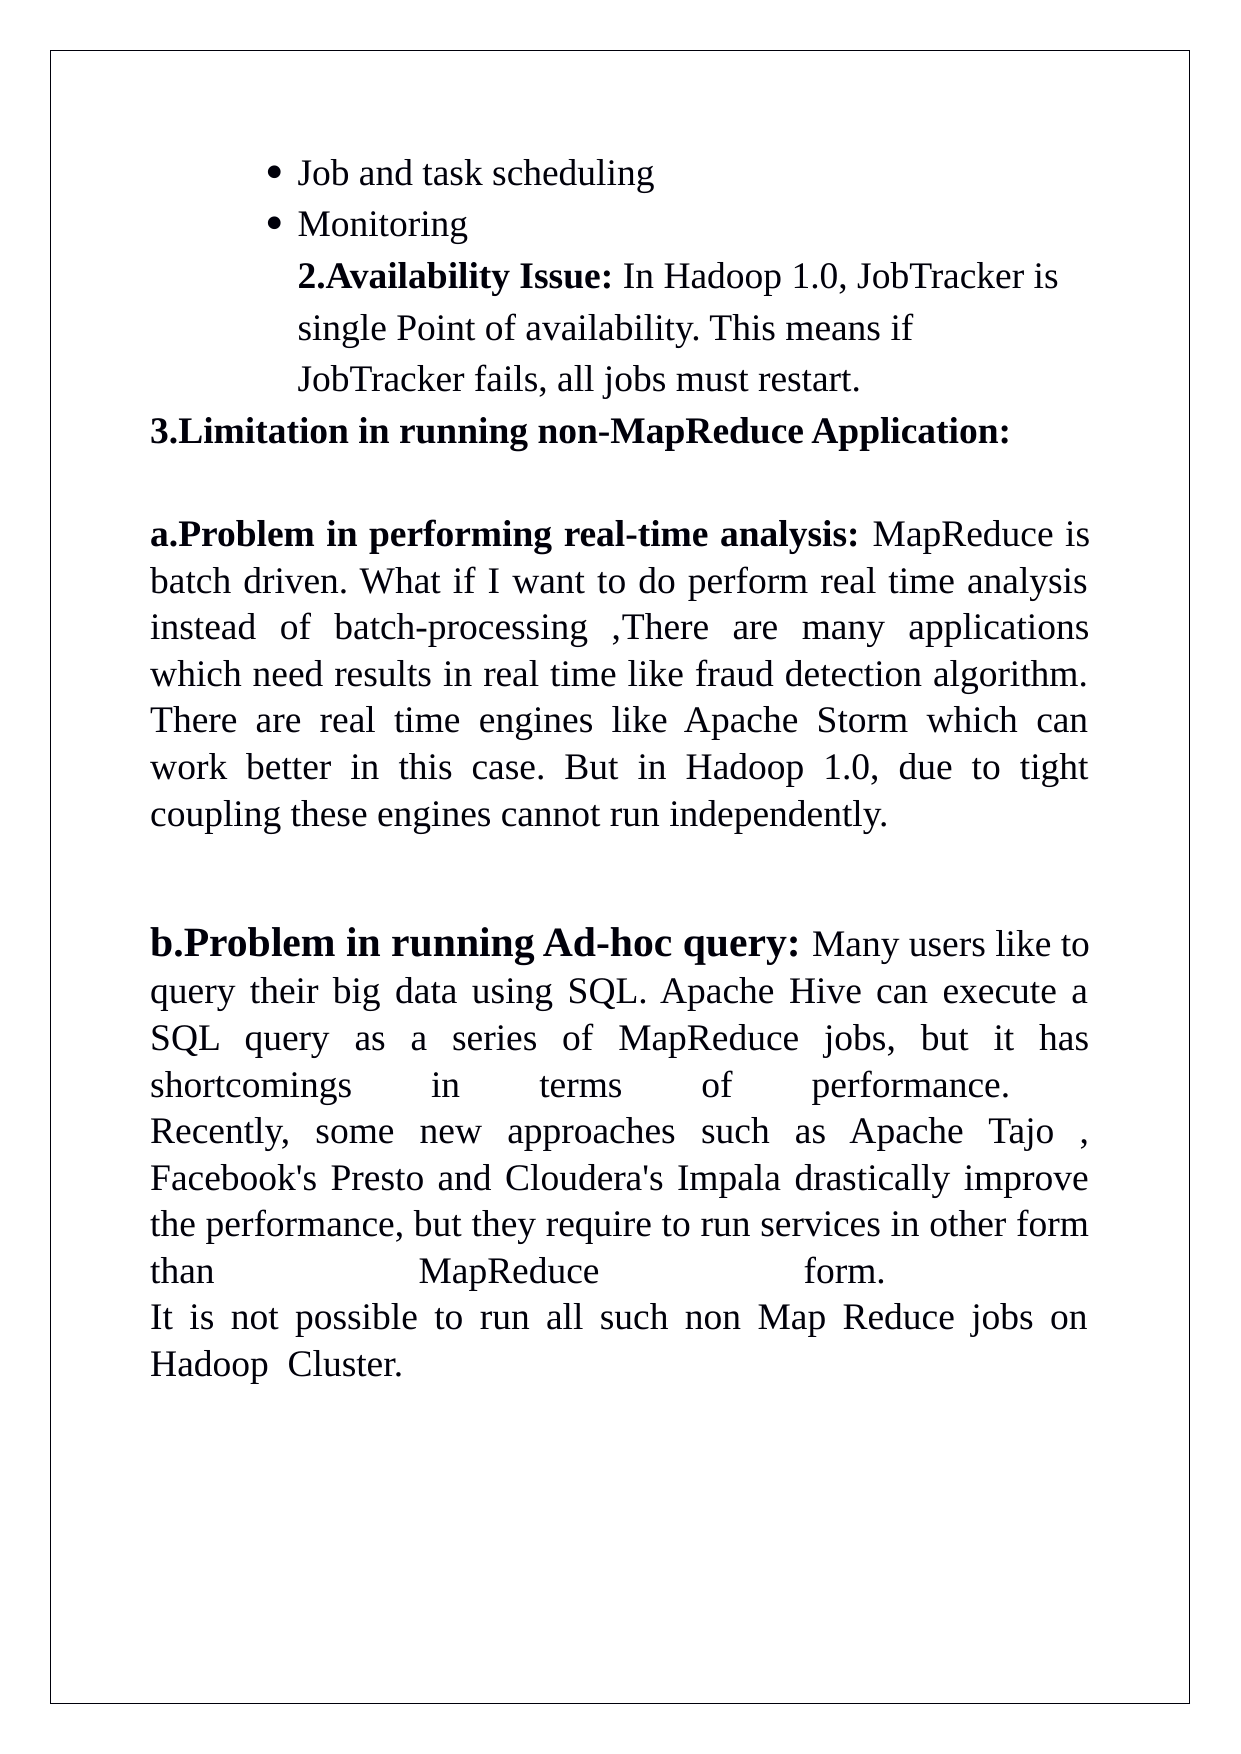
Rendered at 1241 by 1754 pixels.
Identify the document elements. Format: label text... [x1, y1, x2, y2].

text b.Problem in running Ad-hoc query: Many users like to query their big data using SQL. Apache Hive can execute a SQL query as a series of MapReduce jobs, but it has shortcomings in terms of performance. Recently, some new approaches such as Apache Tajo , Facebook's Presto and Cloudera's Impala drastically improve the performance, but they require to run services in other form than MapReduce form. It is not possible to run all such non Map Reduce jobs on Hadoop Cluster. [150, 917, 1090, 1384]
text 3.Limitation in running non-MapReduce Application: [150, 408, 1090, 451]
list Monitoring [268, 202, 1090, 245]
text a.Problem in performing real-time analysis: MapReduce is batch driven. What if I want to do perform real time analysis instead of batch-processing ,There are many applications which need results in real time like fraud detection algorithm. There are real time engines like Apache Storm which can work better in this case. But in Hadoop 1.0, due to tight coupling these engines cannot run independently. [150, 512, 1090, 834]
list Job and task scheduling [268, 150, 1090, 193]
text 2.Availability Issue: In Hadoop 1.0, JobTracker is single Point of availability. This means if JobTracker fails, all jobs must restart. [297, 253, 1090, 400]
